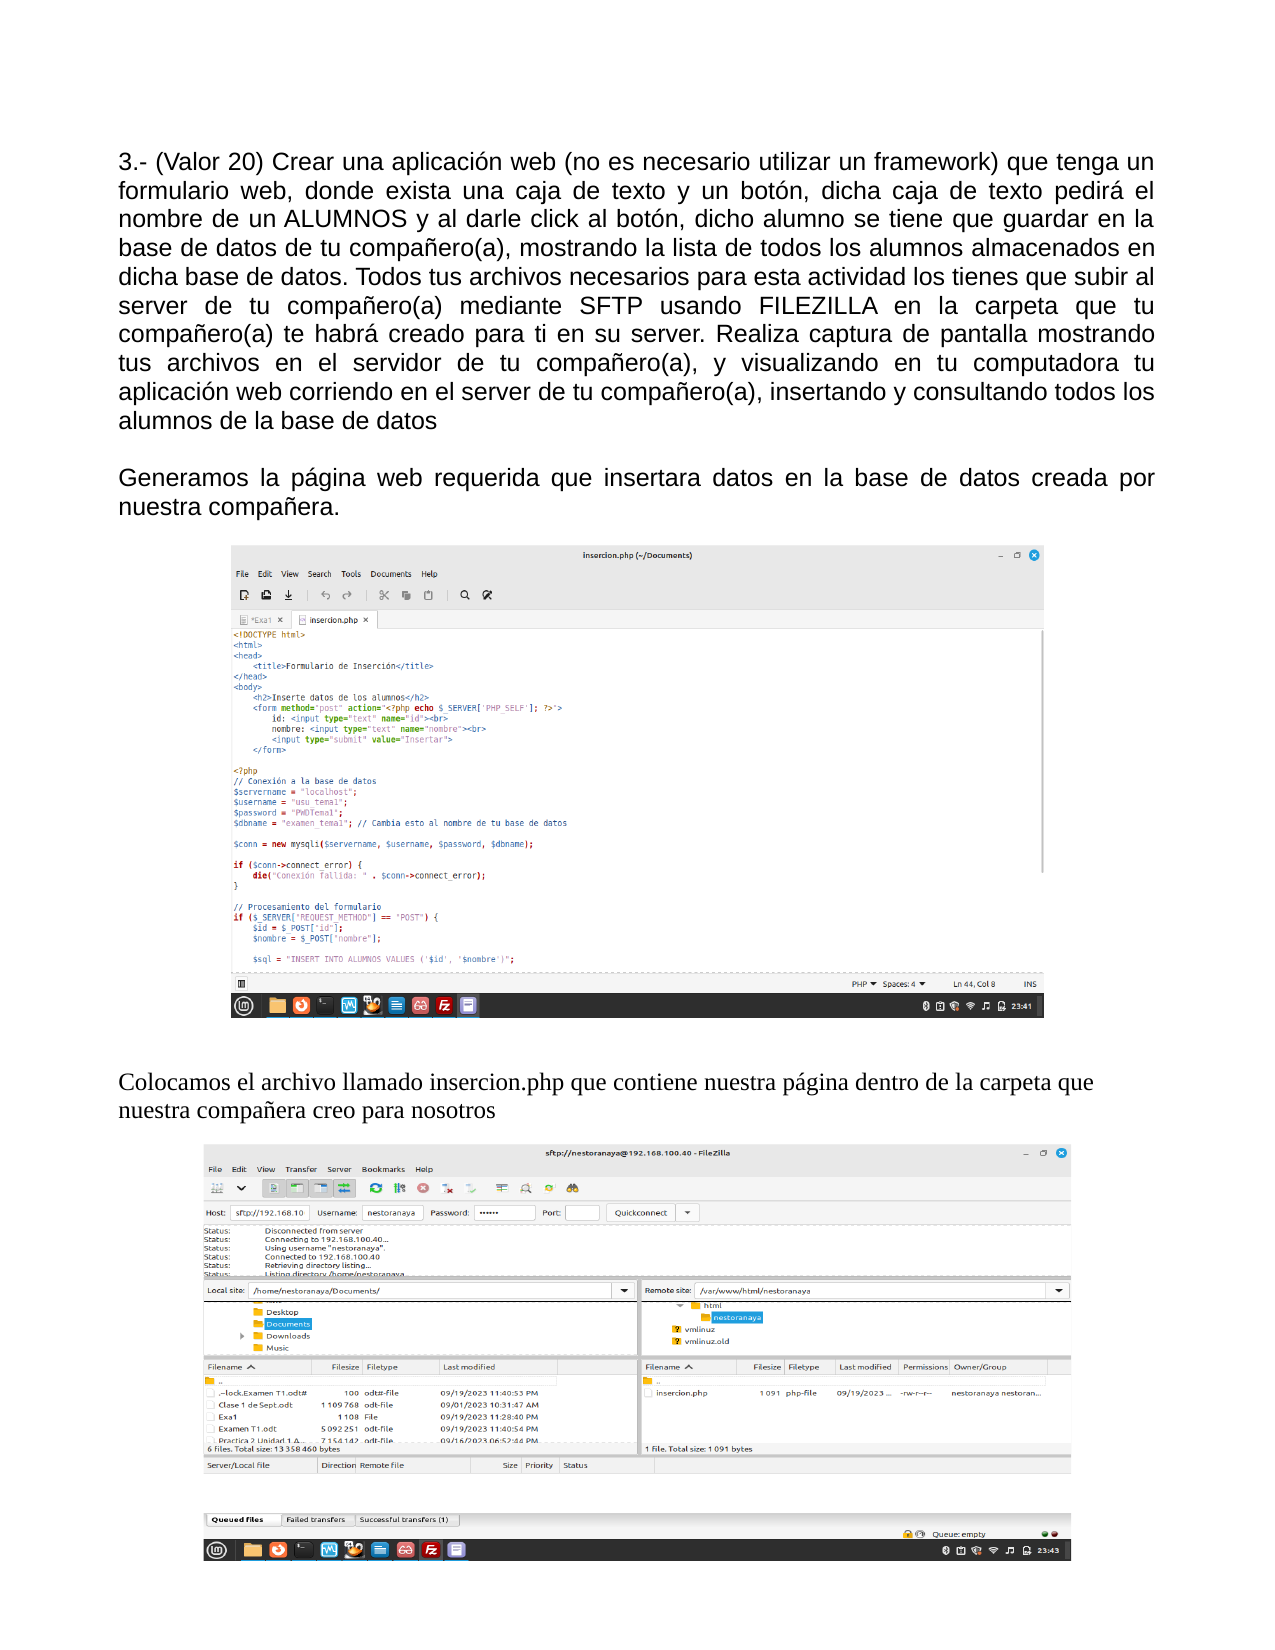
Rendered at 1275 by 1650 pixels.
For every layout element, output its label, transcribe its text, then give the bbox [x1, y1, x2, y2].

text Generamos la página web requerida que insertara datos en la base de datos creada por nuestra compañera. [118, 463, 1157, 521]
text 3.- (Valor 20) Crear una aplicación web (no es necesario utilizar un framework) que tenga un formulario web, donde exista una caja de texto y un botón, dicha caja de texto pedirá el nombre de un ALUMNOS y al darle click al botón, dicho alumno se tiene que guardar en la base de datos de tu compañero(a), mostrando la lista de todos los alumnos almacenados en dicha base de datos. Todos tus archivos necesarios para esta actividad los tienes que subir al server de tu compañero(a) mediante SFTP usando FILEZILLA en la carpeta que tu compañero(a) te habrá creado para ti en su server. Realiza captura de pantalla mostrando tus archivos en el servidor de tu compañero(a), y visualizando en tu computadora tu aplicación web corriendo en el server de tu compañero(a), insertando y consultando todos los alumnos de la base de datos [118, 147, 1157, 434]
text Colocamos el archivo llamado insercion.php que contiene nuestra página dentro de la carpeta que nuestra compañera creo para nosotros [118, 1067, 1157, 1124]
